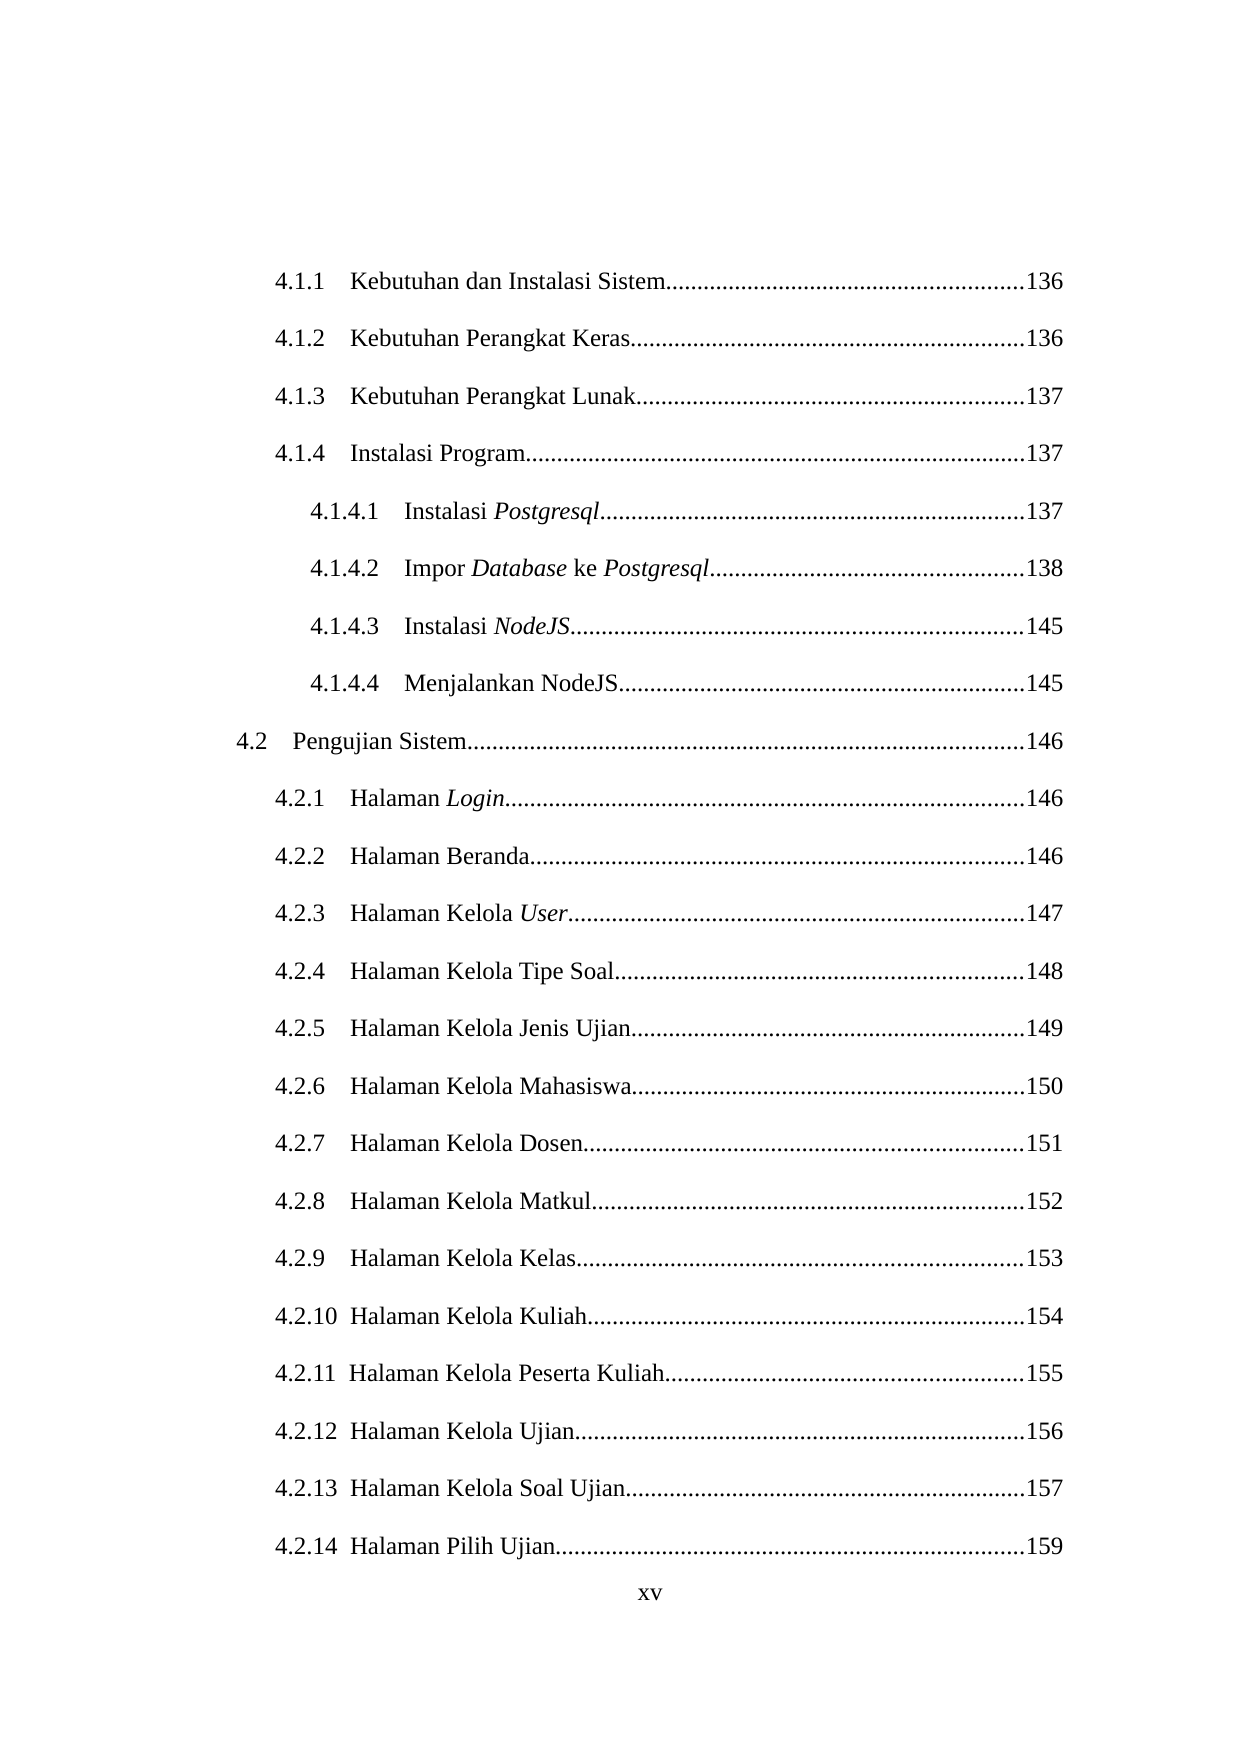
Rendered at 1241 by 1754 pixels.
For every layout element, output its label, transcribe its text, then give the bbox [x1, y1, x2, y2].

subtitle 4.1.4.4 Menjalankan NodeJS 145 [236, 668, 1063, 697]
subtitle 4.2.11 Halaman Kelola Peserta Kuliah 155 [236, 1358, 1063, 1387]
subtitle 4.2.12 Halaman Kelola Ujian 156 [236, 1416, 1063, 1444]
subtitle 4.2.4 Halaman Kelola Tipe Soal 148 [236, 956, 1063, 984]
subtitle 4.2 Pengujian Sistem 146 [236, 726, 1063, 754]
subtitle 4.2.14 Halaman Pilih Ujian 159 [236, 1531, 1063, 1559]
subtitle 4.1.4.3 Instalasi NodeJS 145 [236, 611, 1063, 639]
subtitle 4.2.13 Halaman Kelola Soal Ujian 157 [236, 1473, 1063, 1502]
subtitle 4.1.1 Kebutuhan dan Instalasi Sistem 136 [236, 266, 1063, 294]
subtitle 4.2.1 Halaman Login 146 [236, 783, 1063, 812]
subtitle 4.2.10 Halaman Kelola Kuliah 154 [236, 1301, 1063, 1329]
subtitle 4.1.2 Kebutuhan Perangkat Keras 136 [236, 323, 1063, 352]
subtitle 4.2.7 Halaman Kelola Dosen 151 [236, 1128, 1063, 1157]
subtitle 4.2.6 Halaman Kelola Mahasiswa 150 [236, 1071, 1063, 1099]
subtitle 4.2.2 Halaman Beranda 146 [236, 841, 1063, 869]
subtitle 4.1.4.1 Instalasi Postgresql 137 [236, 496, 1063, 524]
subtitle 4.1.4.2 Impor Database ke Postgresql 138 [236, 553, 1063, 582]
subtitle 4.1.3 Kebutuhan Perangkat Lunak 137 [236, 381, 1063, 409]
subtitle 4.1.4 Instalasi Program 137 [236, 438, 1063, 467]
subtitle 4.2.9 Halaman Kelola Kelas 153 [236, 1243, 1063, 1272]
subtitle 4.2.8 Halaman Kelola Matkul 152 [236, 1186, 1063, 1214]
subtitle 4.2.5 Halaman Kelola Jenis Ujian 149 [236, 1013, 1063, 1042]
subtitle 4.2.3 Halaman Kelola User 147 [236, 898, 1063, 927]
